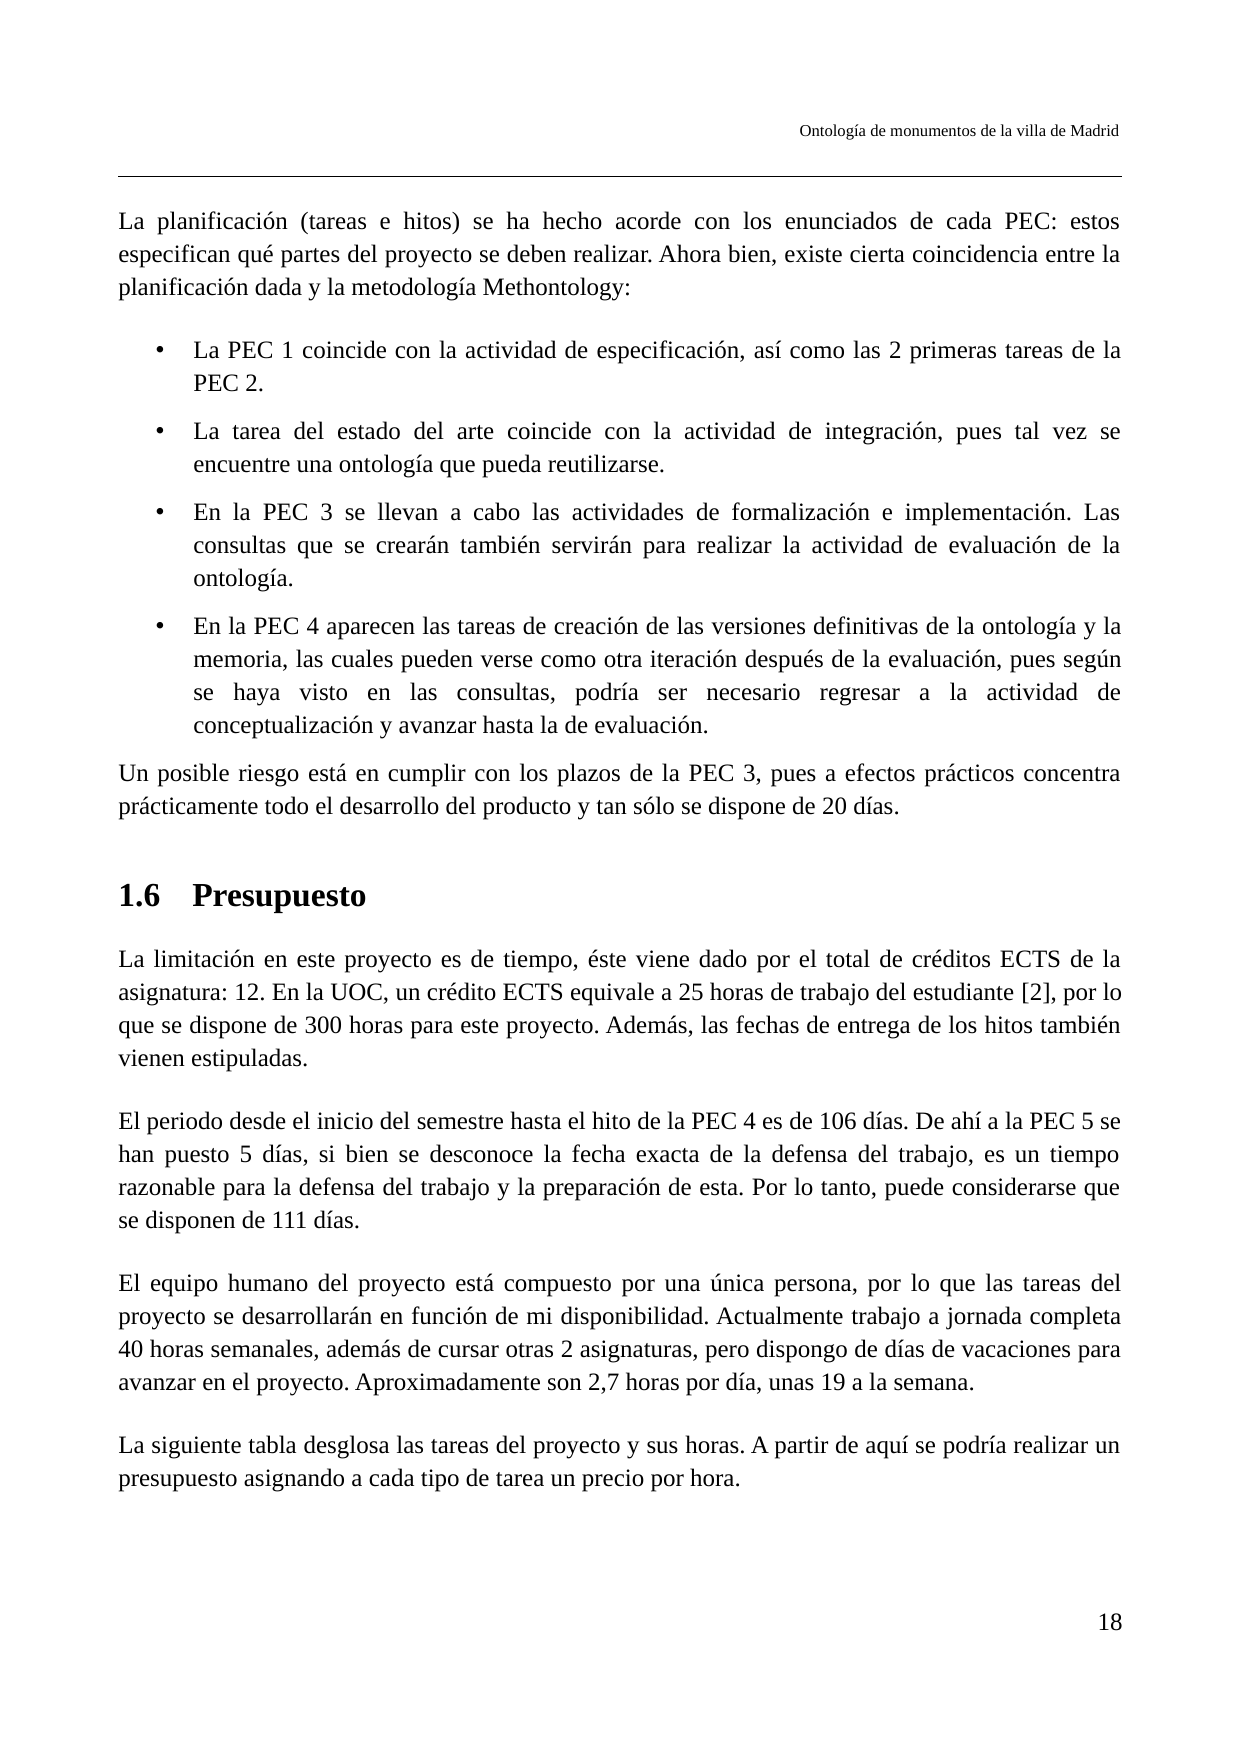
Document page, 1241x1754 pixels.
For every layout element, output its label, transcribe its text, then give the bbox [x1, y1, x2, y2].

text Un posible riesgo está en cumplir con los plazos de la PEC 3, pues a efectos prácticos concentra prácticamente todo el desarrollo del producto y tan sólo se dispone de 20 días. [118, 758, 1122, 820]
list En la PEC 4 aparecen las tareas de creación de las versiones definitivas de la ontología y la memoria, las cuales pueden verse como otra iteración después de la evaluación, pues según se haya visto en las consultas, podría ser necesario regresar a la actividad de conceptualización y avanzar hasta la de evaluación. [156, 611, 1122, 739]
text La planificación (tareas e hitos) se ha hecho acorde con los enunciados de cada PEC: estos especifican qué partes del proyecto se deben realizar. Ahora bien, existe cierta coincidencia entre la planificación dada y la metodología Methontology: [118, 206, 1122, 301]
subtitle Presupuesto [118, 875, 1122, 914]
list La tarea del estado del arte coincide con la actividad de integración, pues tal vez se encuentre una ontología que pueda reutilizarse. [156, 416, 1122, 478]
list En la PEC 3 se llevan a cabo las actividades de formalización e implementación. Las consultas que se crearán también servirán para realizar la actividad de evaluación de la ontología. [156, 497, 1122, 592]
text La siguiente tabla desglosa las tareas del proyecto y sus horas. A partir de aquí se podría realizar un presupuesto asignando a cada tipo de tarea un precio por hora. [118, 1430, 1122, 1492]
list La PEC 1 coincide con la actividad de especificación, así como las 2 primeras tareas de la PEC 2. [156, 335, 1122, 397]
text La limitación en este proyecto es de tiempo, éste viene dado por el total de créditos ECTS de la asignatura: 12. En la UOC, un crédito ECTS equivale a 25 horas de trabajo del estudiante [2], por lo que se dispone de 300 horas para este proyecto. Además, las fechas de entrega de los hitos también vienen estipuladas. [118, 944, 1122, 1072]
text El equipo humano del proyecto está compuesto por una única persona, por lo que las tareas del proyecto se desarrollarán en función de mi disponibilidad. Actualmente trabajo a jornada completa 40 horas semanales, además de cursar otras 2 asignaturas, pero dispongo de días de vacaciones para avanzar en el proyecto. Aproximadamente son 2,7 horas por día, unas 19 a la semana. [118, 1268, 1122, 1396]
text El periodo desde el inicio del semestre hasta el hito de la PEC 4 es de 106 días. De ahí a la PEC 5 se han puesto 5 días, si bien se desconoce la fecha exacta de la defensa del trabajo, es un tiempo razonable para la defensa del trabajo y la preparación de esta. Por lo tanto, puede considerarse que se disponen de 111 días. [118, 1106, 1122, 1234]
